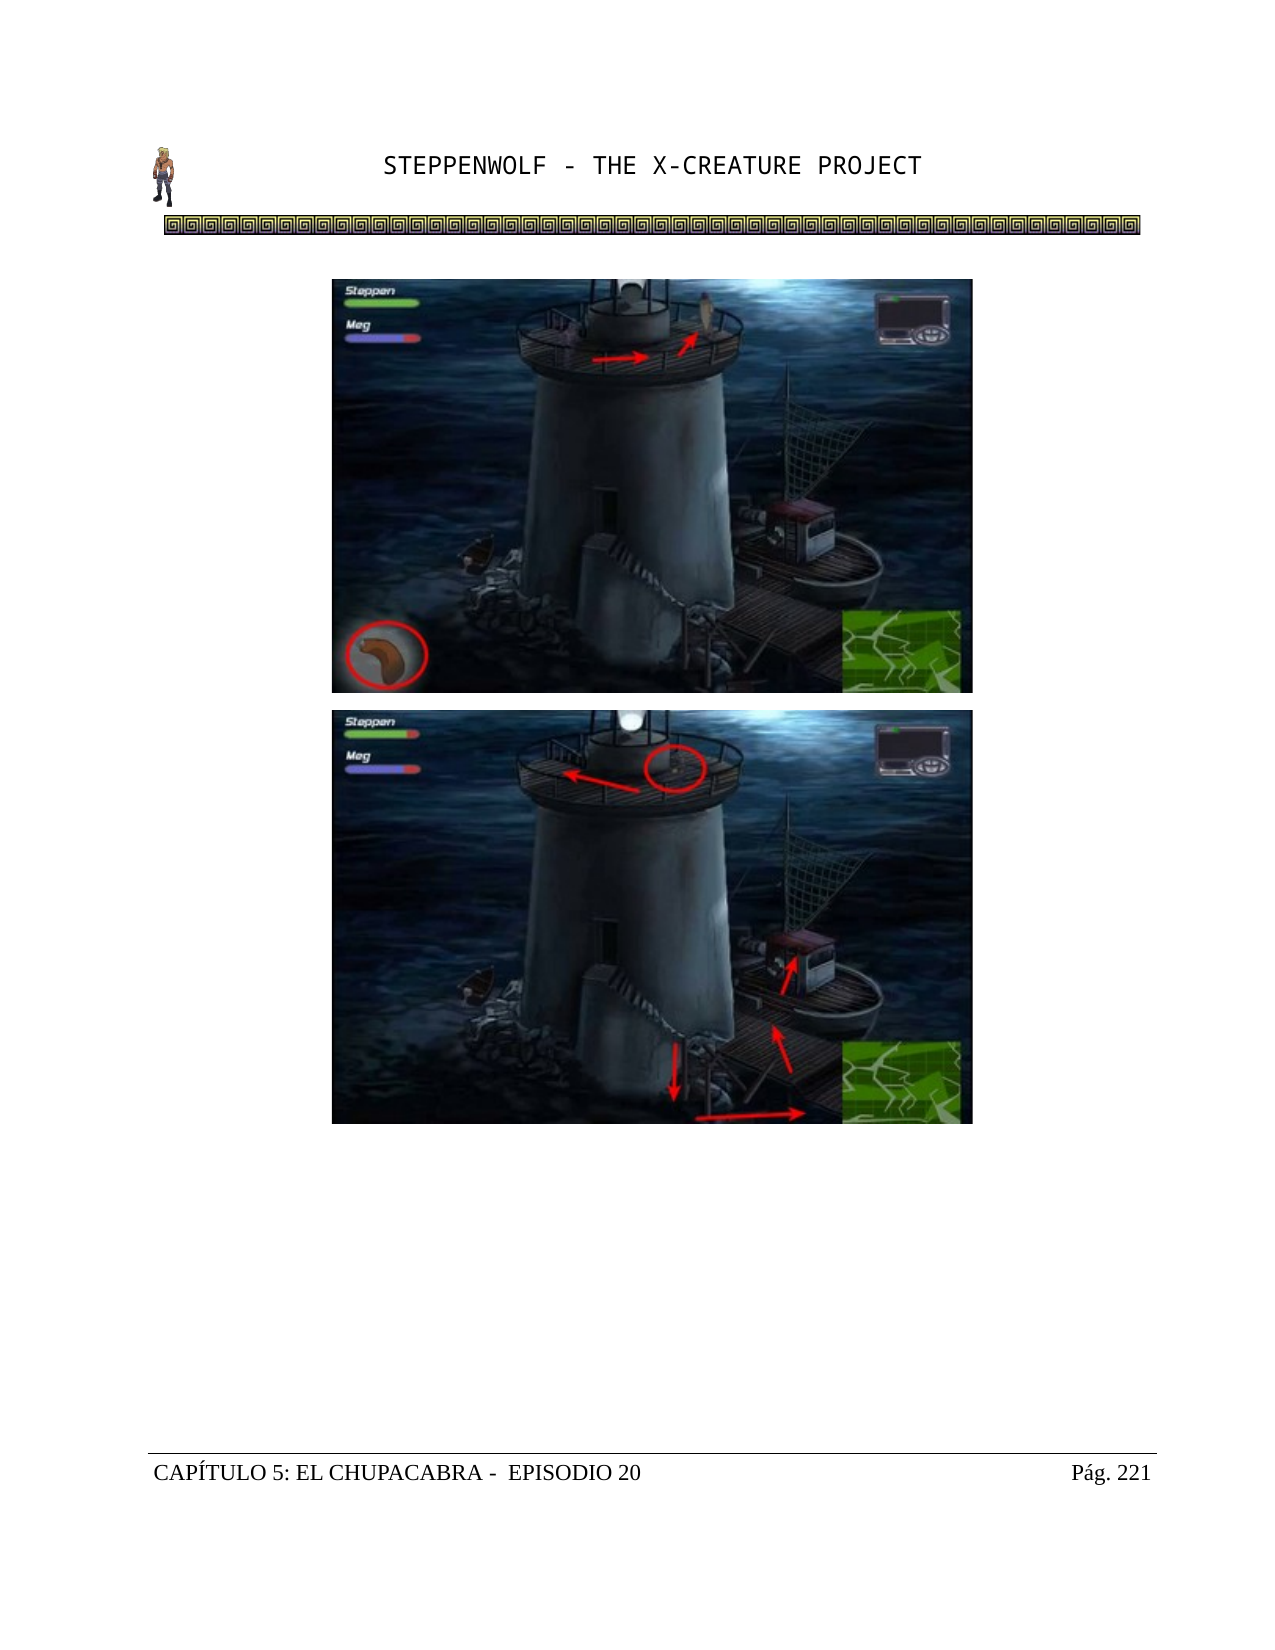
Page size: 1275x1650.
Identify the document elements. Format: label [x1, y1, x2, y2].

picture [164, 215, 1141, 235]
picture [331, 710, 973, 1124]
picture [147, 147, 181, 207]
picture [331, 279, 973, 693]
